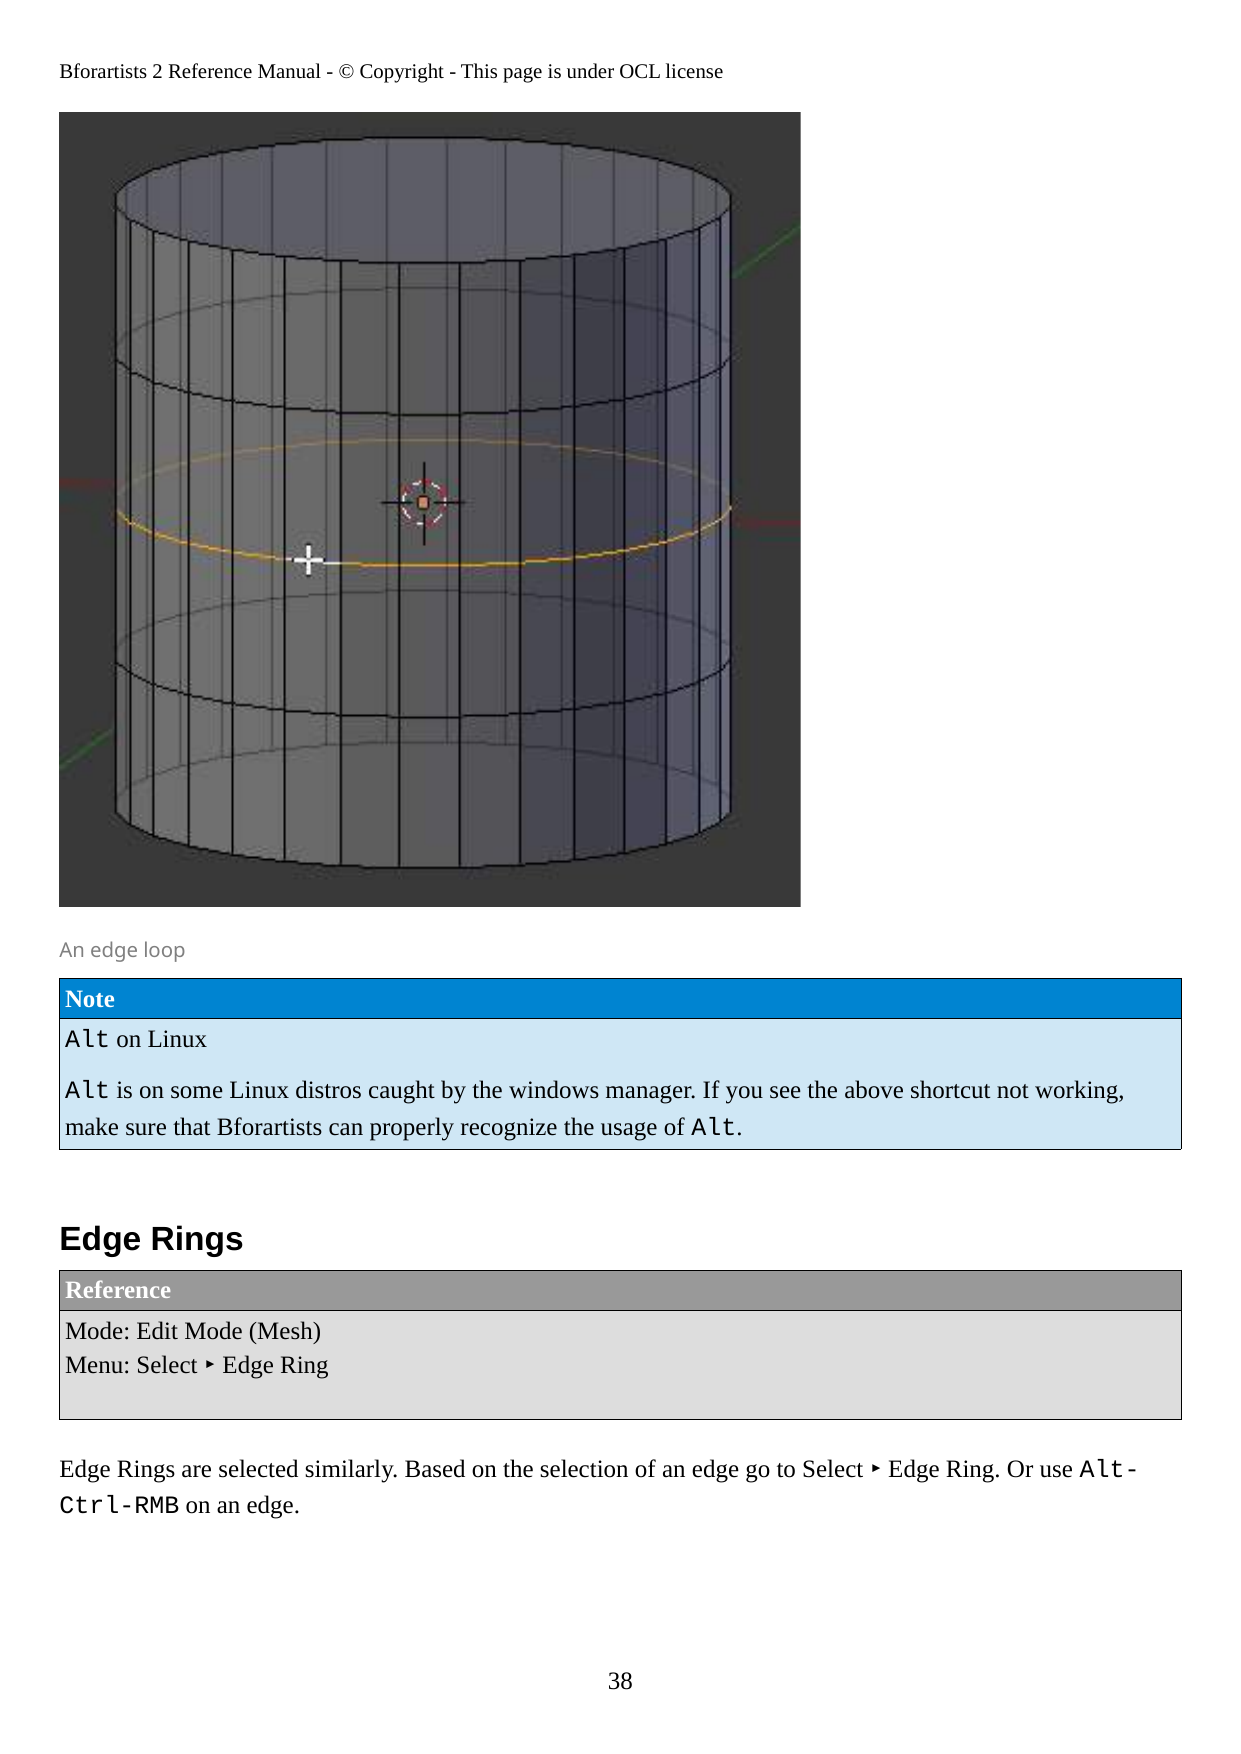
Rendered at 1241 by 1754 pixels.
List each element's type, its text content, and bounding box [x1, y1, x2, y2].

table_header Note [60, 979, 1181, 1018]
picture [59, 112, 801, 907]
table_header Reference [60, 1271, 1181, 1310]
table_cell Mode: Edit Mode (Mesh) Menu: Select ‣ Edge Ring [60, 1311, 1181, 1419]
table_cell Alt on Linux Alt is on some Linux distros caught by the windows manager. If you see the above shortcut not working, make sure that Bforartists can properly recognize the usage of Alt. [60, 1019, 1181, 1149]
subtitle Edge Rings [59, 1219, 1181, 1257]
text Edge Rings are selected similarly. Based on the selection of an edge go to Select ‣ Edge Ring. Or use Alt-Ctrl-RMB on an edge. [59, 1454, 1181, 1521]
text An edge loop [59, 932, 1181, 963]
